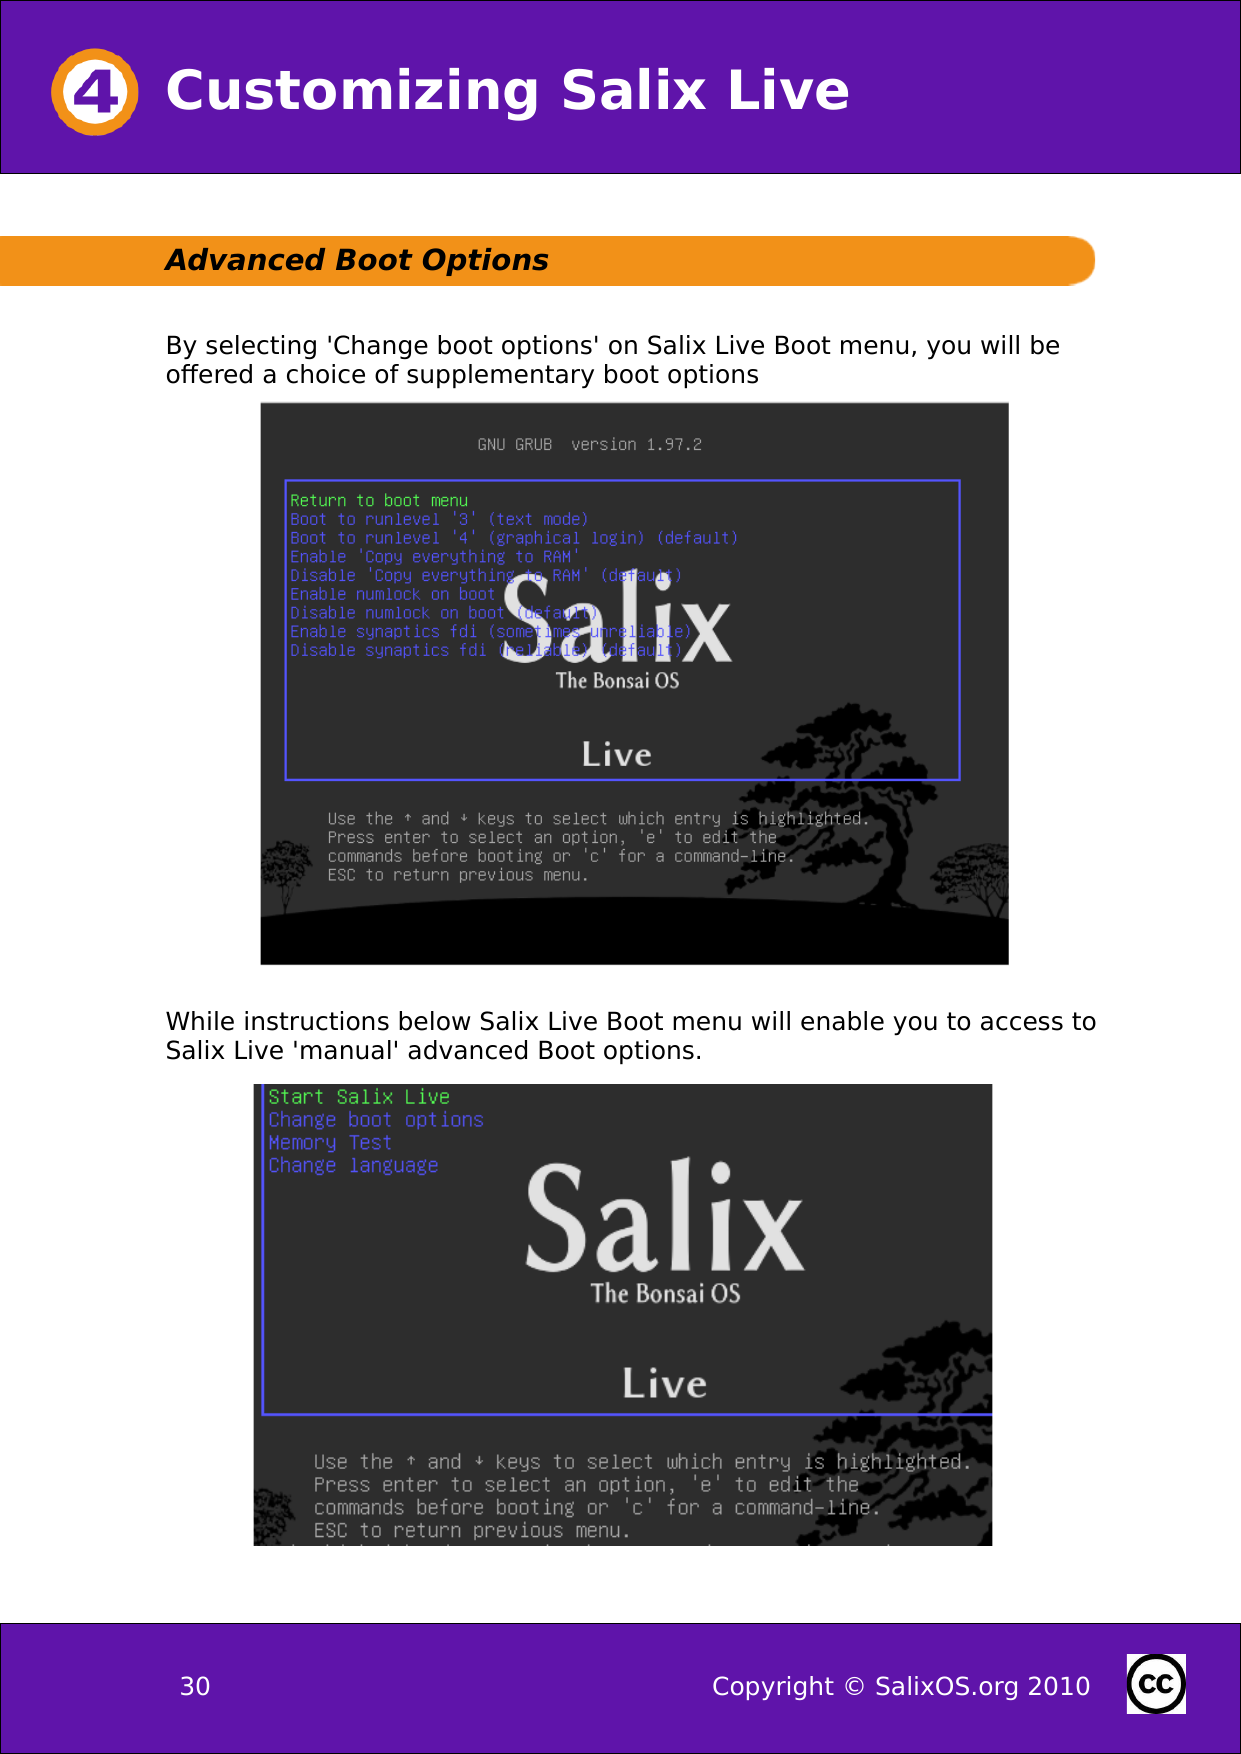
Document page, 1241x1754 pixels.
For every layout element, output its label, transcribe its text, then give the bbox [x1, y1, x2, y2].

picture [1126, 1654, 1186, 1714]
picture [260, 401, 1009, 966]
picture [50, 47, 139, 136]
text By selecting 'Change boot options' on Salix Live Boot menu, you will be offered a choice of supplementary boot options [165, 331, 1104, 389]
picture [0, 236, 1096, 286]
picture [253, 1084, 993, 1546]
text While instructions below Salix Live Boot menu will enable you to access to Salix Live 'manual' advanced Boot options. [165, 1007, 1104, 1066]
